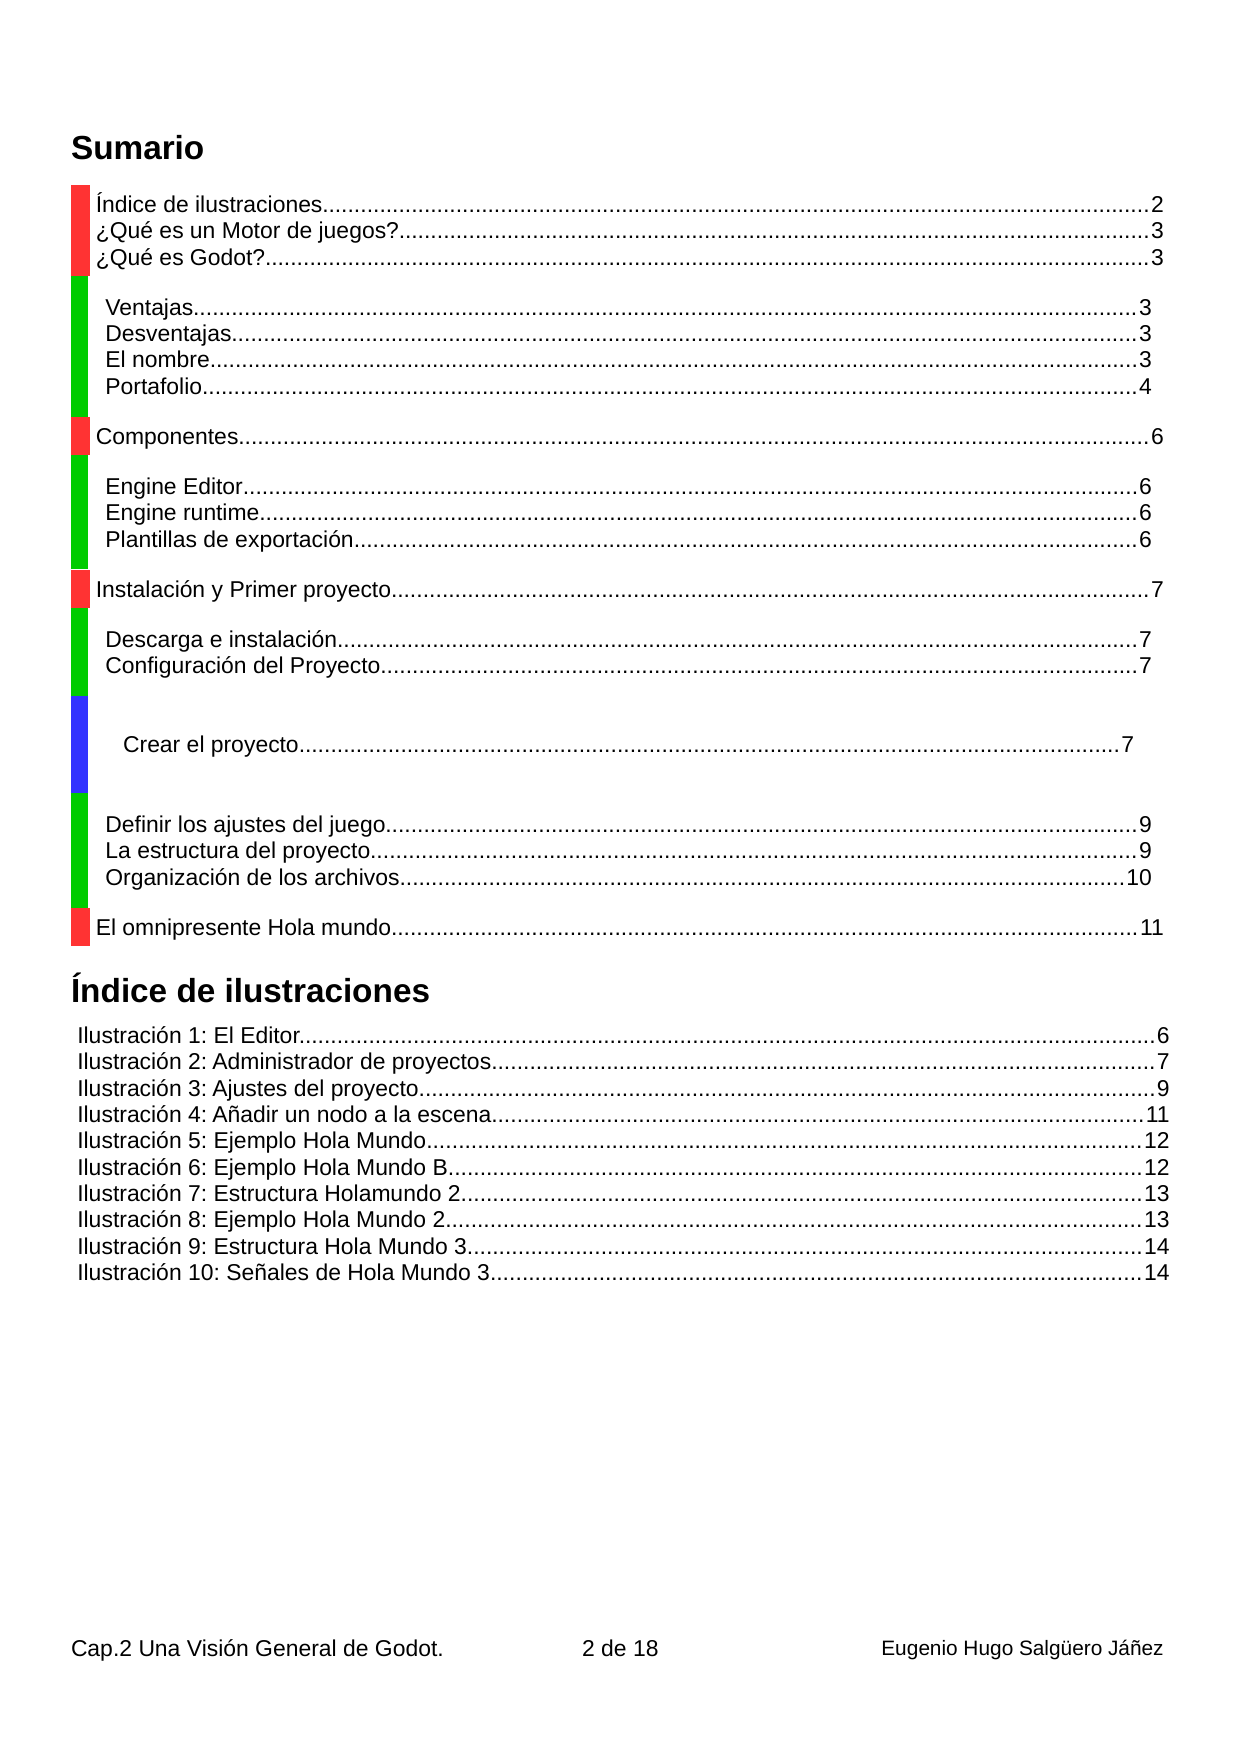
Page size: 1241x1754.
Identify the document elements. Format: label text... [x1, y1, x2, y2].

text El omnipresente Hola mundo 11 [90, 908, 1169, 946]
text Organización de los archivos 10 [88, 863, 1169, 908]
text Ilustración 4: Añadir un nodo a la escena. 11 [71, 1101, 1169, 1127]
text Componentes 6 [90, 417, 1169, 455]
subtitle Índice de ilustraciones [71, 971, 1169, 1009]
text Ilustración 8: Ejemplo Hola Mundo 2. 13 [71, 1206, 1169, 1233]
text Ilustración 9: Estructura Hola Mundo 3. 14 [71, 1233, 1169, 1259]
text Ilustración 1: El Editor. 6 [71, 1022, 1169, 1048]
text Ilustración 6: Ejemplo Hola Mundo B. 12 [71, 1153, 1169, 1180]
subtitle Sumario [71, 128, 1169, 167]
text Ilustración 5: Ejemplo Hola Mundo. 12 [71, 1127, 1169, 1153]
text Instalación y Primer proyecto 7 [72, 569, 1169, 608]
text Configuración del Proyecto 7 [88, 652, 1169, 696]
text Portafolio 4 [88, 373, 1169, 417]
text ¿Qué es Godot? 3 [90, 244, 1169, 276]
text Índice de ilustraciones 2 [90, 185, 1169, 217]
text La estructura del proyecto 9 [88, 837, 1169, 863]
text ¿Qué es un Motor de juegos? 3 [90, 217, 1169, 244]
text Desventajas 3 [88, 320, 1169, 346]
text Engine runtime 6 [88, 499, 1169, 526]
text Ilustración 2: Administrador de proyectos. 7 [71, 1048, 1169, 1074]
text Definir los ajustes del juego 9 [88, 793, 1169, 837]
text Ilustración 7: Estructura Holamundo 2. 13 [71, 1180, 1169, 1206]
text Ventajas 3 [88, 276, 1169, 320]
text Ilustración 3: Ajustes del proyecto. 9 [71, 1074, 1169, 1101]
text El nombre 3 [88, 346, 1169, 373]
text Plantillas de exportación 6 [88, 526, 1169, 569]
text Ilustración 10: Señales de Hola Mundo 3. 14 [71, 1259, 1169, 1285]
text Descarga e instalación 7 [88, 608, 1169, 652]
text Crear el proyecto 7 [88, 696, 1169, 793]
text Engine Editor 6 [88, 455, 1169, 499]
